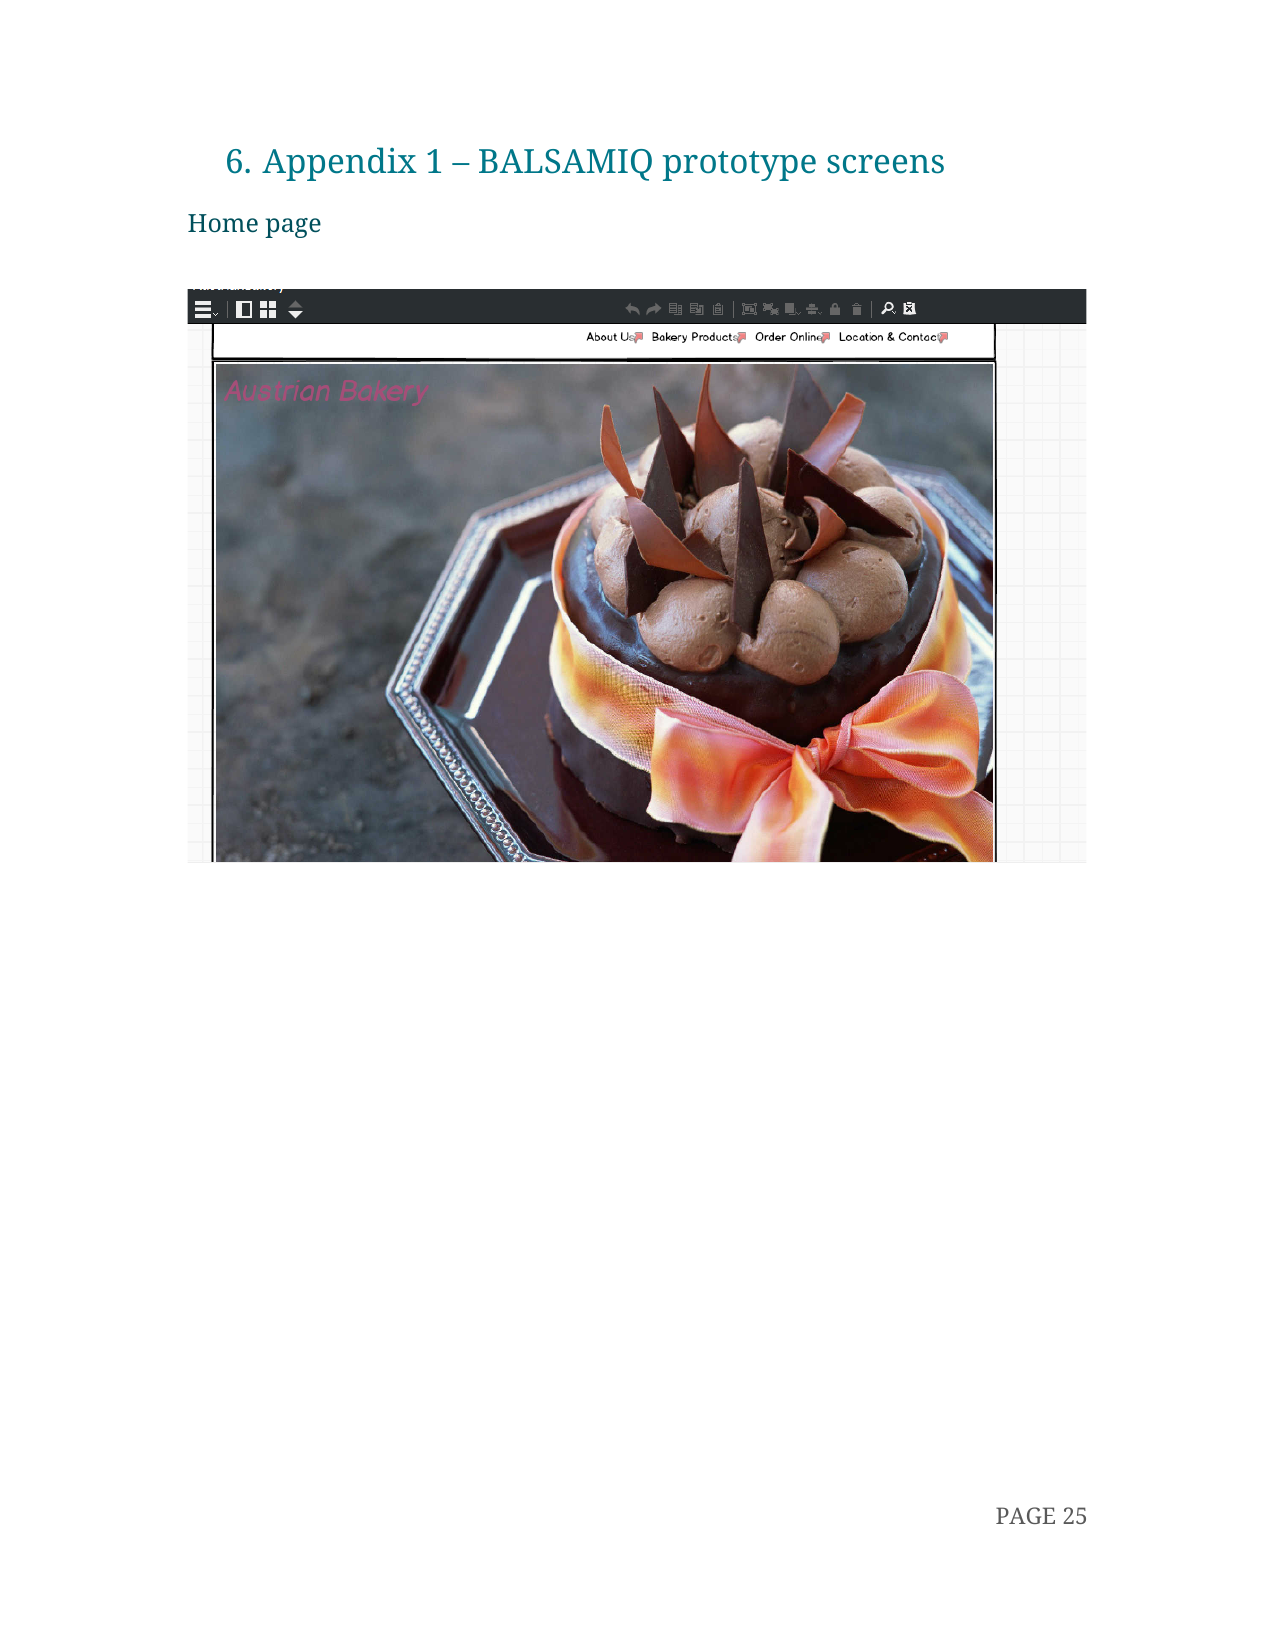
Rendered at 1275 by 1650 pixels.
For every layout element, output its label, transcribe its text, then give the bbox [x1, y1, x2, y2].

subtitle Appendix 1 – BALSAMIQ prototype screens [225, 137, 1087, 183]
text Home page [187, 206, 1087, 240]
